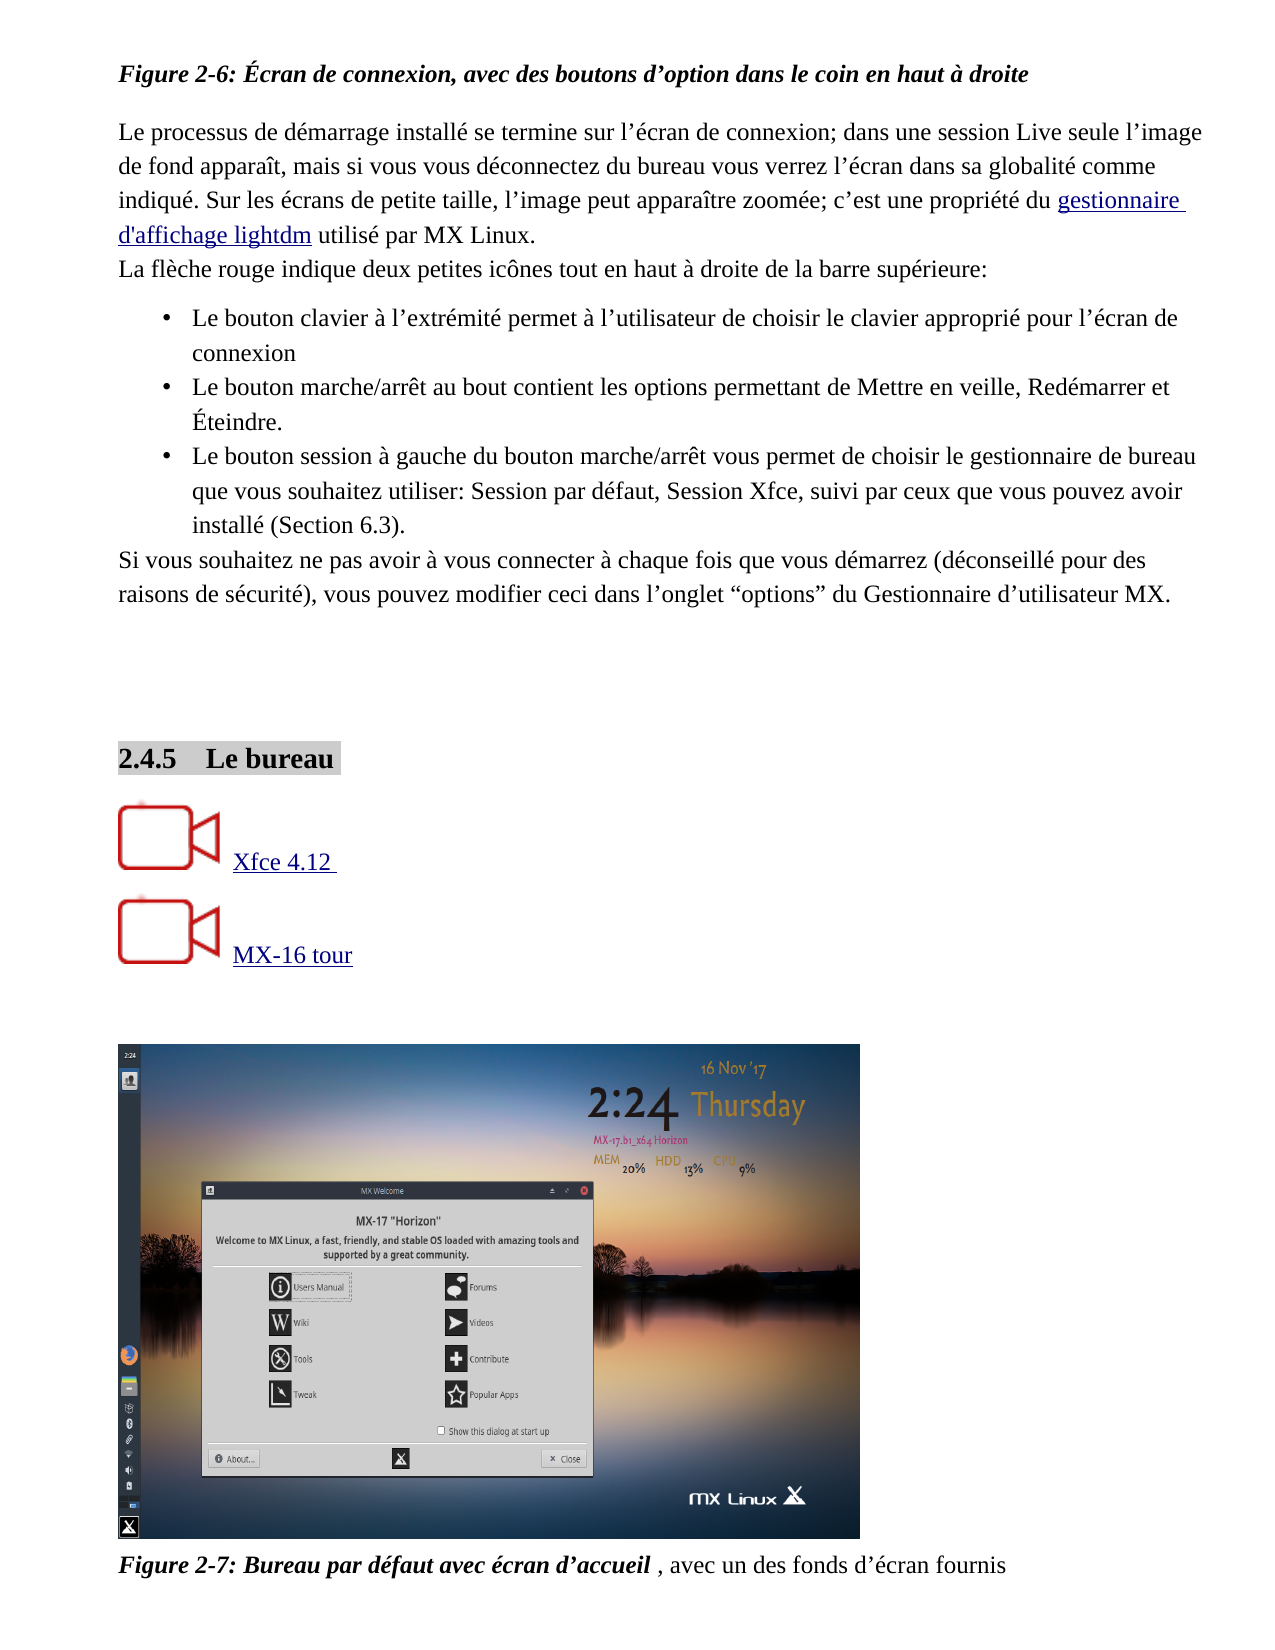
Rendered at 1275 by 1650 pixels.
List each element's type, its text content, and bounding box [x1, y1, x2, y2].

picture [118, 881, 220, 964]
text MX-16 tour [118, 881, 1216, 969]
list Le bouton marche/arrêt au bout contient les options permettant de Mettre en veille, Redémarrer et Éteindre. [162, 372, 1216, 436]
text Si vous souhaitez ne pas avoir à vous connecter à chaque fois que vous démarrez (déconseillé pour des raisons de sécurité), vous pouvez modifier ceci dans l’onglet “options” du Gestionnaire d’utilisateur MX. [118, 545, 1216, 608]
subtitle 2.4.5 Le bureau [341, 741, 1216, 775]
text Xfce 4.12 [118, 787, 1216, 875]
list Le bouton session à gauche du bouton marche/arrêt vous permet de choisir le gestionnaire de bureau que vous souhaitez utiliser: Session par défaut, Session Xfce, suivi par ceux que vous pouvez avoir installé (Section 6.3). [162, 441, 1216, 539]
text Figure 2-6: Écran de connexion, avec des boutons d’option dans le coin en haut à droite [118, 59, 1216, 88]
text La flèche rouge indique deux petites icônes tout en haut à droite de la barre supérieure: [118, 254, 1216, 283]
picture [118, 787, 220, 870]
picture [118, 1044, 860, 1539]
text Le processus de démarrage installé se termine sur l’écran de connexion; dans une session Live seule l’image de fond apparaît, mais si vous vous déconnectez du bureau vous verrez l’écran dans sa globalité comme indiqué. Sur les écrans de petite taille, l’image peut apparaître zoomée; c’est une propriété du gestionnaire d'affichage lightdm utilisé par MX Linux. [118, 117, 1216, 249]
list Le bouton clavier à l’extrémité permet à l’utilisateur de choisir le clavier approprié pour l’écran de connexion [162, 303, 1216, 367]
text Figure 2-7: Bureau par défaut avec écran d’accueil , avec un des fonds d’écran fournis [118, 1550, 1216, 1578]
